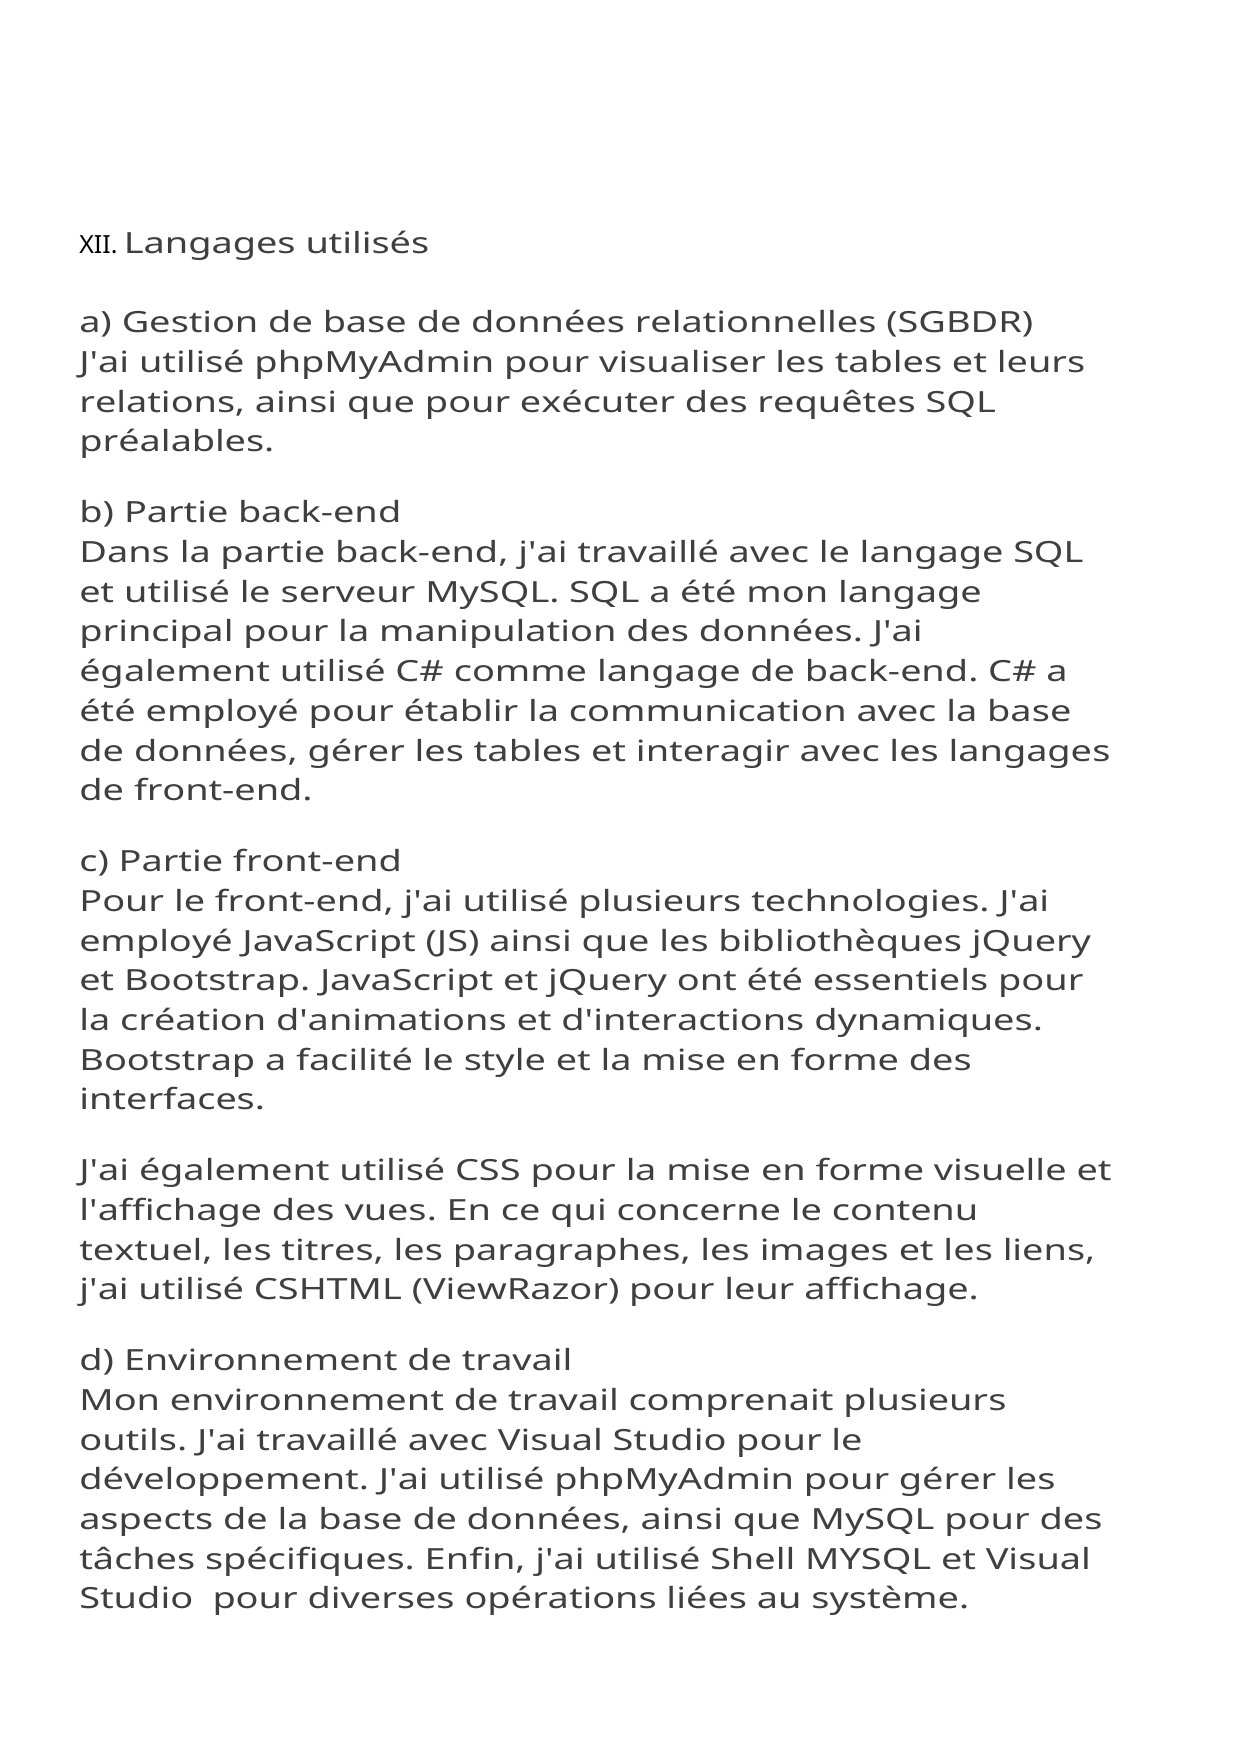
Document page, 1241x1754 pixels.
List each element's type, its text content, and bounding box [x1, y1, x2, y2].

text Mon environnement de travail comprenait plusieurs outils. J'ai travaillé avec Visual Studio pour le développement. J'ai utilisé phpMyAdmin pour gérer les aspects de la base de données, ainsi que MySQL pour des tâches spécifiques. Enfin, j'ai utilisé Shell MYSQL et Visual Studio pour diverses opérations liées au système. [79, 1379, 1121, 1617]
text c) Partie front-end [79, 840, 1121, 880]
list Langages utilisés [79, 222, 1121, 262]
text b) Partie back-end [79, 492, 1121, 531]
text J'ai également utilisé CSS pour la mise en forme visuelle et l'affichage des vues. En ce qui concerne le contenu textuel, les titres, les paragraphes, les images et les liens, j'ai utilisé CSHTML (ViewRazor) pour leur affichage. [79, 1149, 1121, 1308]
text J'ai utilisé phpMyAdmin pour visualiser les tables et leurs relations, ainsi que pour exécuter des requêtes SQL préalables. [79, 341, 1121, 460]
text Pour le front-end, j'ai utilisé plusieurs technologies. J'ai employé JavaScript (JS) ainsi que les bibliothèques jQuery et Bootstrap. JavaScript et jQuery ont été essentiels pour la création d'animations et d'interactions dynamiques. Bootstrap a facilité le style et la mise en forme des interfaces. [79, 880, 1121, 1118]
subtitle a) Gestion de base de données relationnelles (SGBDR) [79, 302, 1121, 341]
text Dans la partie back-end, j'ai travaillé avec le langage SQL et utilisé le serveur MySQL. SQL a été mon langage principal pour la manipulation des données. J'ai également utilisé C# comme langage de back-end. C# a été employé pour établir la communication avec la base de données, gérer les tables et interagir avec les langages de front-end. [79, 531, 1121, 809]
text d) Environnement de travail [79, 1339, 1121, 1379]
